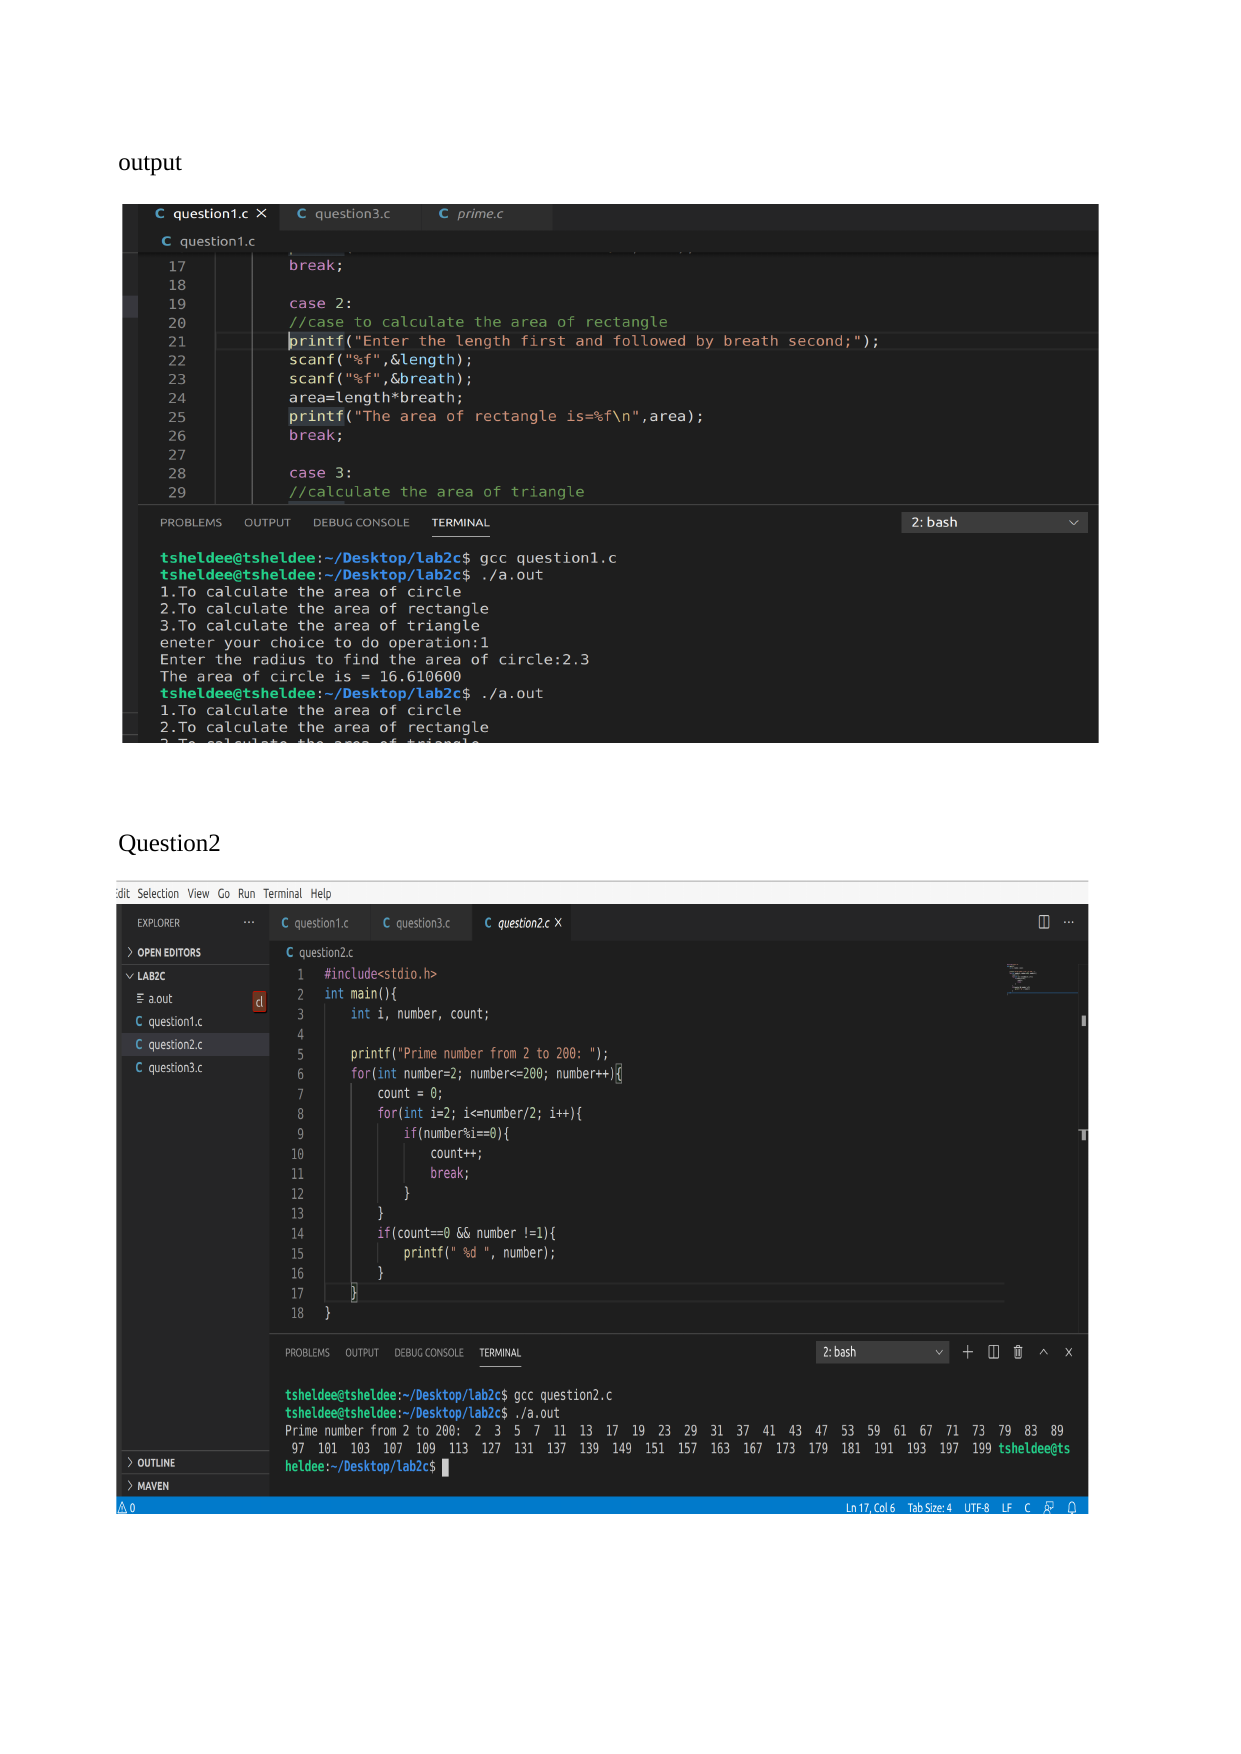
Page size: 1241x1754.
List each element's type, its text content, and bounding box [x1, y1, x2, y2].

picture [167, 204, 1099, 743]
text Question2 [118, 828, 1122, 857]
text output [118, 147, 1122, 176]
picture [116, 880, 1089, 1514]
